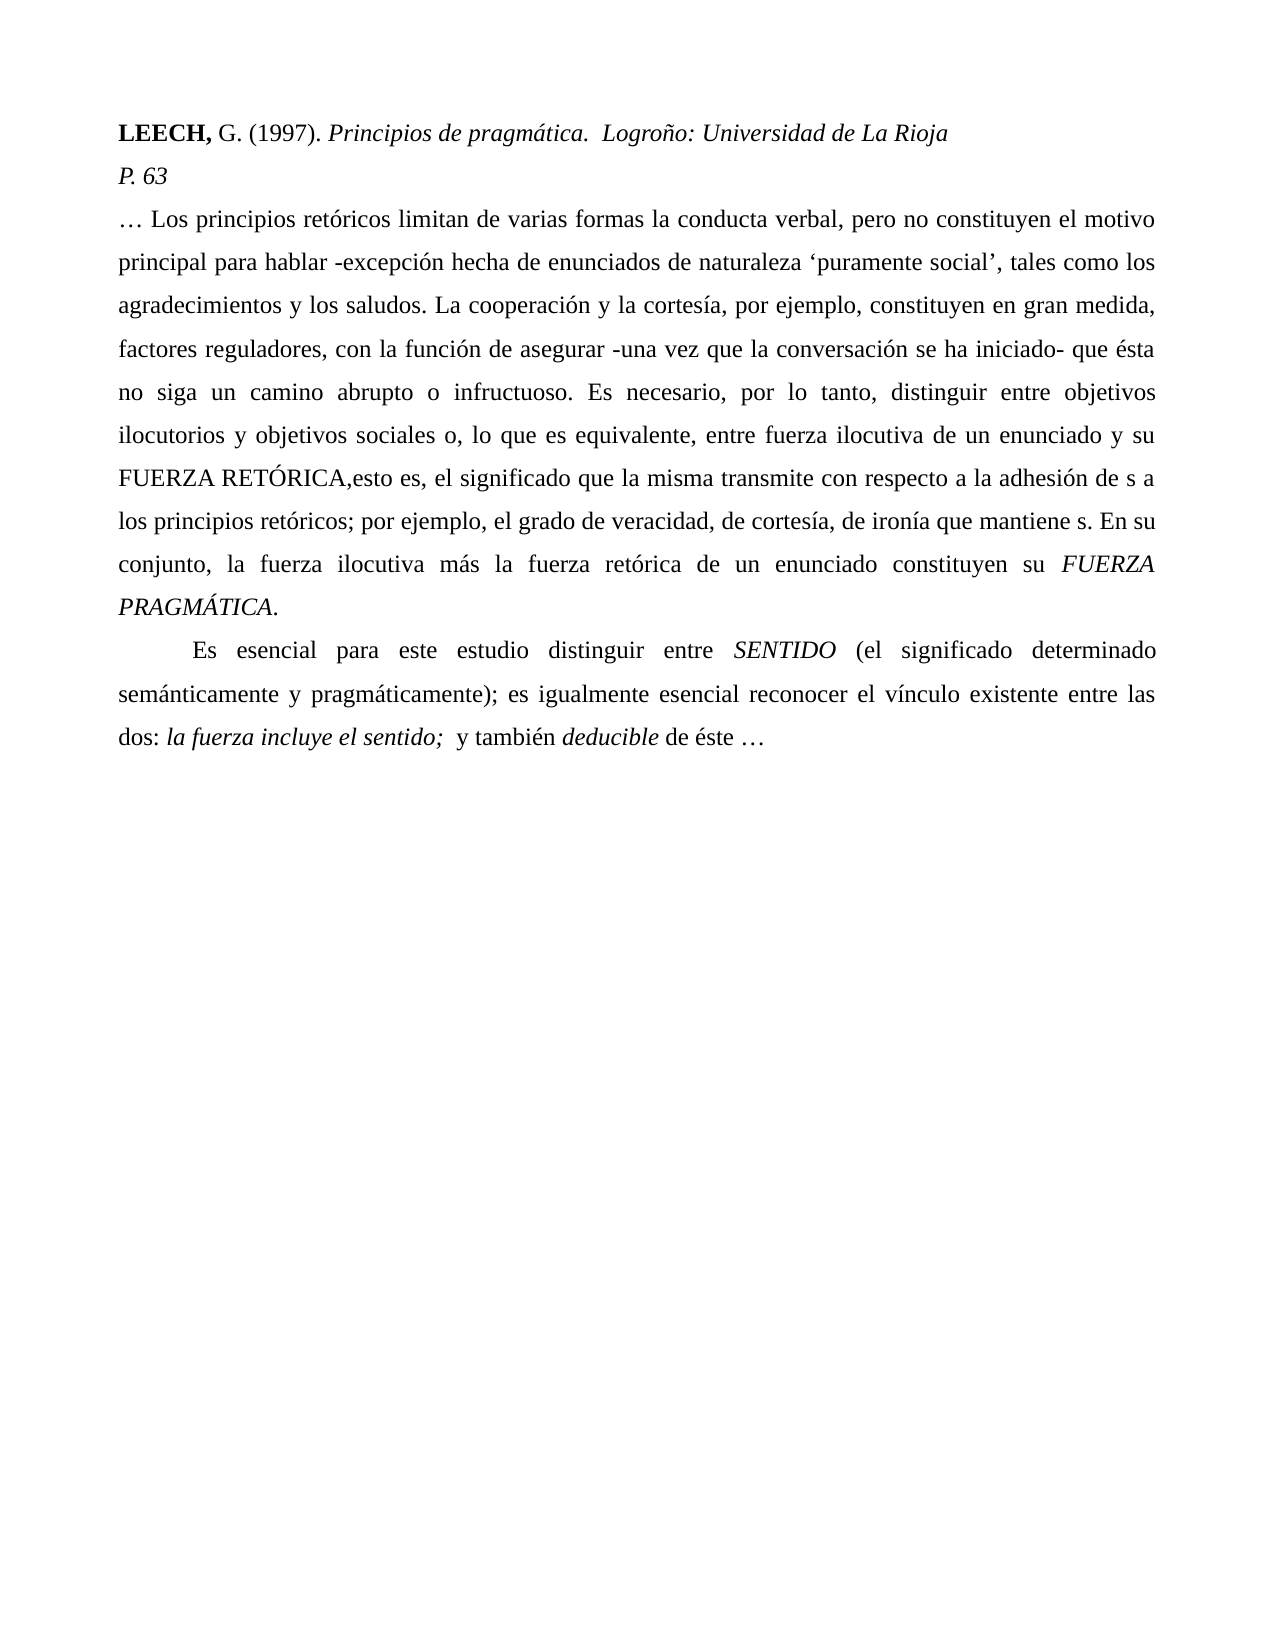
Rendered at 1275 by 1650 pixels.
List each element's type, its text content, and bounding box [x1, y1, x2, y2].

text P. 63 [118, 161, 1157, 190]
text … Los principios retóricos limitan de varias formas la conducta verbal, pero no constituyen el motivo principal para hablar -excepción hecha de enunciados de naturaleza ‘puramente social’, tales como los agradecimientos y los saludos. La cooperación y la cortesía, por ejemplo, constituyen en gran medida, factores reguladores, con la función de asegurar -una vez que la conversación se ha iniciado- que ésta no siga un camino abrupto o infructuoso. Es necesario, por lo tanto, distinguir entre objetivos ilocutorios y objetivos sociales o, lo que es equivalente, entre fuerza ilocutiva de un enunciado y su FUERZA RETÓRICA,esto es, el significado que la misma transmite con respecto a la adhesión de s a los principios retóricos; por ejemplo, el grado de veracidad, de cortesía, de ironía que mantiene s. En su conjunto, la fuerza ilocutiva más la fuerza retórica de un enunciado constituyen su FUERZA PRAGMÁTICA. [118, 204, 1157, 621]
text LEECH, G. (1997). Principios de pragmática. Logroño: Universidad de La Rioja [118, 118, 1157, 147]
text Es esencial para este estudio distinguir entre SENTIDO (el significado determinado semánticamente y pragmáticamente); es igualmente esencial reconocer el vínculo existente entre las dos: la fuerza incluye el sentido; y también deducible de éste … [118, 636, 1157, 751]
